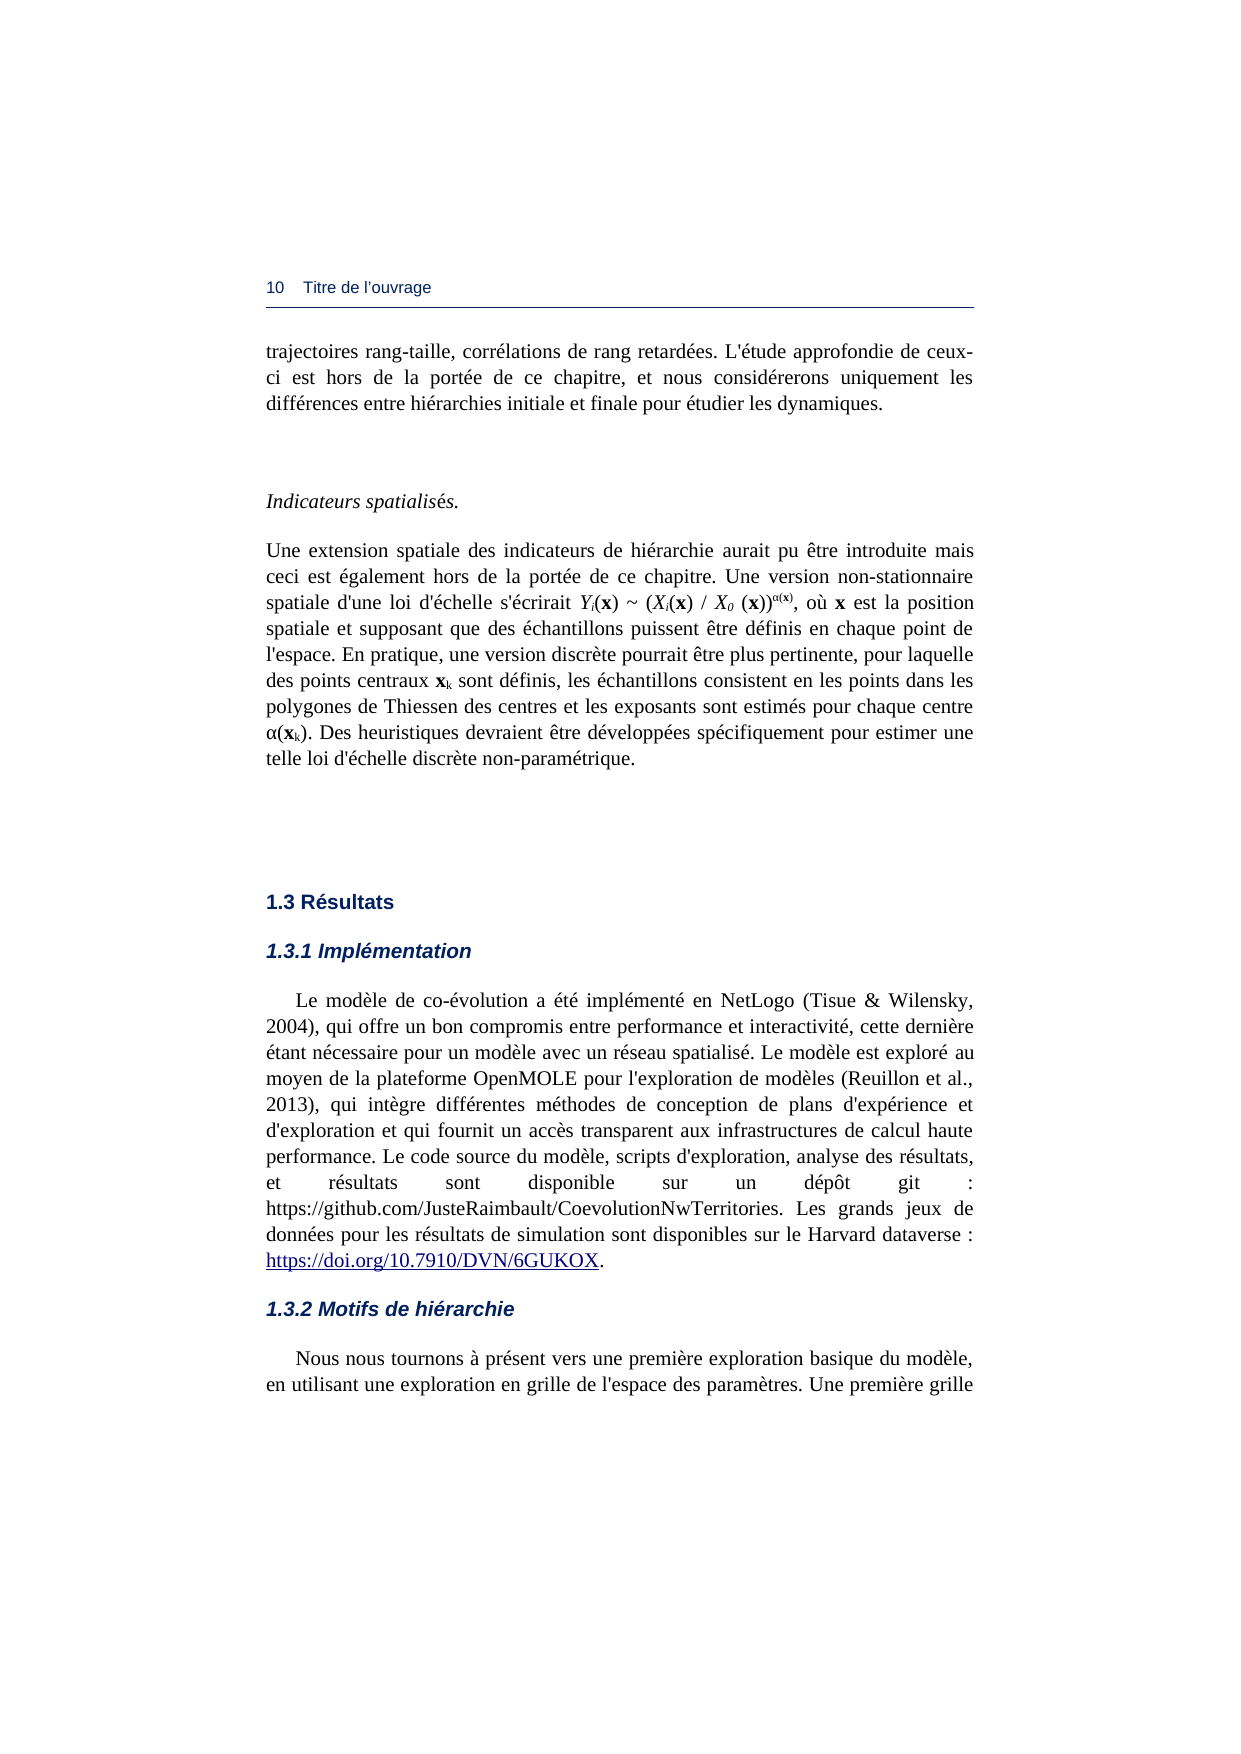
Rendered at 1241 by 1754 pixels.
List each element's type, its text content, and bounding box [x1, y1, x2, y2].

text 1.3 Résultats [266, 888, 974, 914]
text Nous nous tournons à présent vers une première exploration basique du modèle, en utilisant une exploration en grille de l'espace des paramètres. Une première grille [266, 1344, 974, 1396]
text trajectoires rang-taille, corrélations de rang retardées. L'étude approfondie de ceux-ci est hors de la portée de ce chapitre, et nous considérerons uniquement les différences entre hiérarchies initiale et finale pour étudier les dynamiques. [266, 337, 974, 415]
subtitle 1.3.1 Implémentation [266, 937, 974, 963]
text Une extension spatiale des indicateurs de hiérarchie aurait pu être introduite mais ceci est également hors de la portée de ce chapitre. Une version non-stationnaire spatiale d'une loi d'échelle s'écrirait Yi(x) ~ (Xi(x) / X0 (x))α(x), où x est la position spatiale et supposant que des échantillons puissent être définis en chaque point de l'espace. En pratique, une version discrète pourrait être plus pertinente, pour laquelle des points centraux xk sont définis, les échantillons consistent en les points dans les polygones de Thiessen des centres et les exposants sont estimés pour chaque centre α(xk). Des heuristiques devraient être développées spécifiquement pour estimer une telle loi d'échelle discrète non-paramétrique. [266, 536, 974, 770]
text Indicateurs spatialisés. [266, 487, 974, 513]
text Le modèle de co-évolution a été implémenté en NetLogo (Tisue & Wilensky, 2004), qui offre un bon compromis entre performance et interactivité, cette dernière étant nécessaire pour un modèle avec un réseau spatialisé. Le modèle est exploré au moyen de la plateforme OpenMOLE pour l'exploration de modèles (Reuillon et al., 2013), qui intègre différentes méthodes de conception de plans d'expérience et d'exploration et qui fournit un accès transparent aux infrastructures de calcul haute performance. Le code source du modèle, scripts d'exploration, analyse des résultats, et résultats sont disponible sur un dépôt git : https://github.com/JusteRaimbault/CoevolutionNwTerritories. Les grands jeux de données pour les résultats de simulation sont disponibles sur le Harvard dataverse : https://doi.org/10.7910/DVN/6GUKOX. [266, 986, 974, 1272]
subtitle 1.3.2 Motifs de hiérarchie [266, 1295, 974, 1321]
